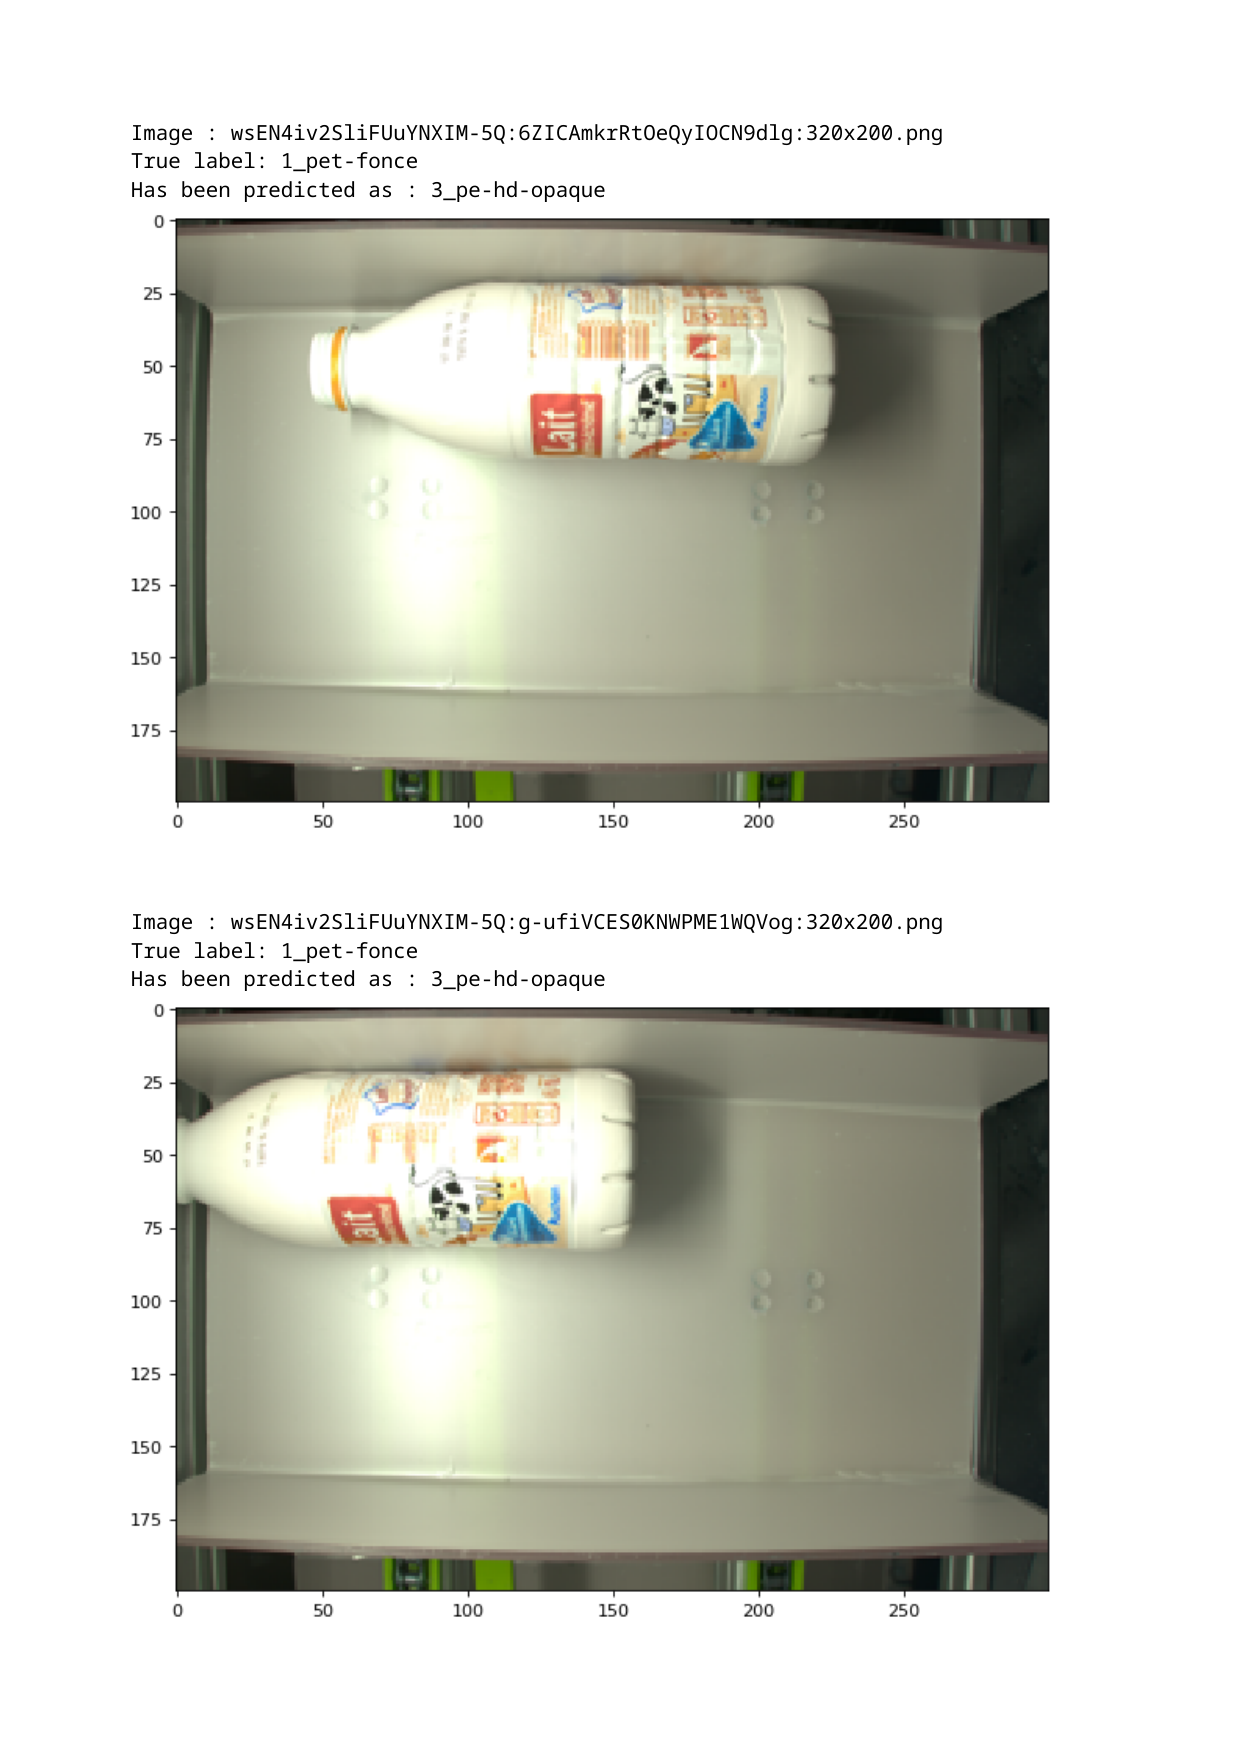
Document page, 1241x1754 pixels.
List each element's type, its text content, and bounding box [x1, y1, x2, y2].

picture [118, 203, 1059, 842]
text Has been predicted as : 3_pe-hd-opaque [118, 964, 1122, 993]
picture [118, 993, 1059, 1631]
text Has been predicted as : 3_pe-hd-opaque [118, 175, 1122, 204]
text Image : wsEN4iv2SliFUuYNXIM-5Q:g-ufiVCES0KNWPME1WQVog:320x200.png [118, 907, 1122, 936]
text True label: 1_pet-fonce [118, 147, 1122, 175]
text True label: 1_pet-fonce [118, 936, 1122, 964]
text Image : wsEN4iv2SliFUuYNXIM-5Q:6ZICAmkrRtOeQyIOCN9dlg:320x200.png [118, 118, 1122, 147]
